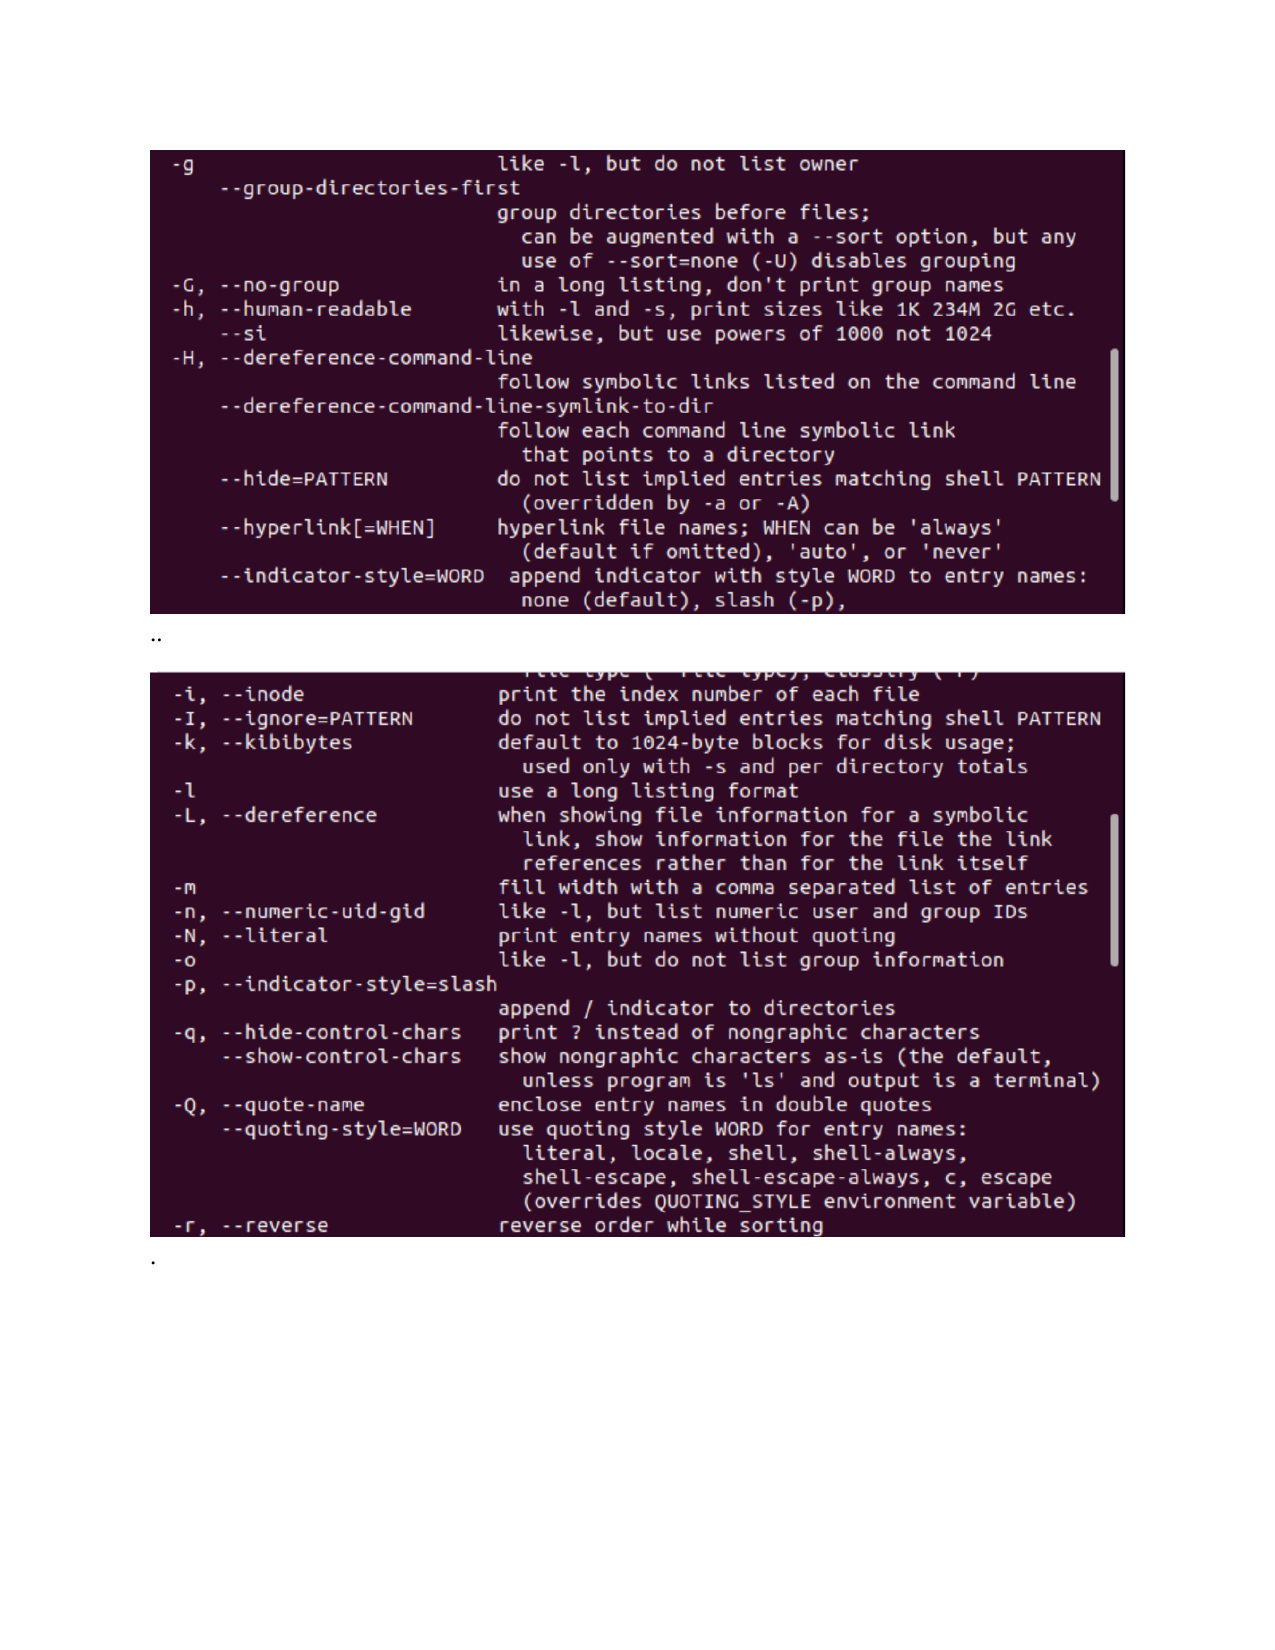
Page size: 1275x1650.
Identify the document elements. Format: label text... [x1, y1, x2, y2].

picture [150, 150, 1125, 614]
text .. [150, 614, 1125, 646]
picture [150, 671, 1125, 1237]
text . [150, 1237, 1125, 1269]
